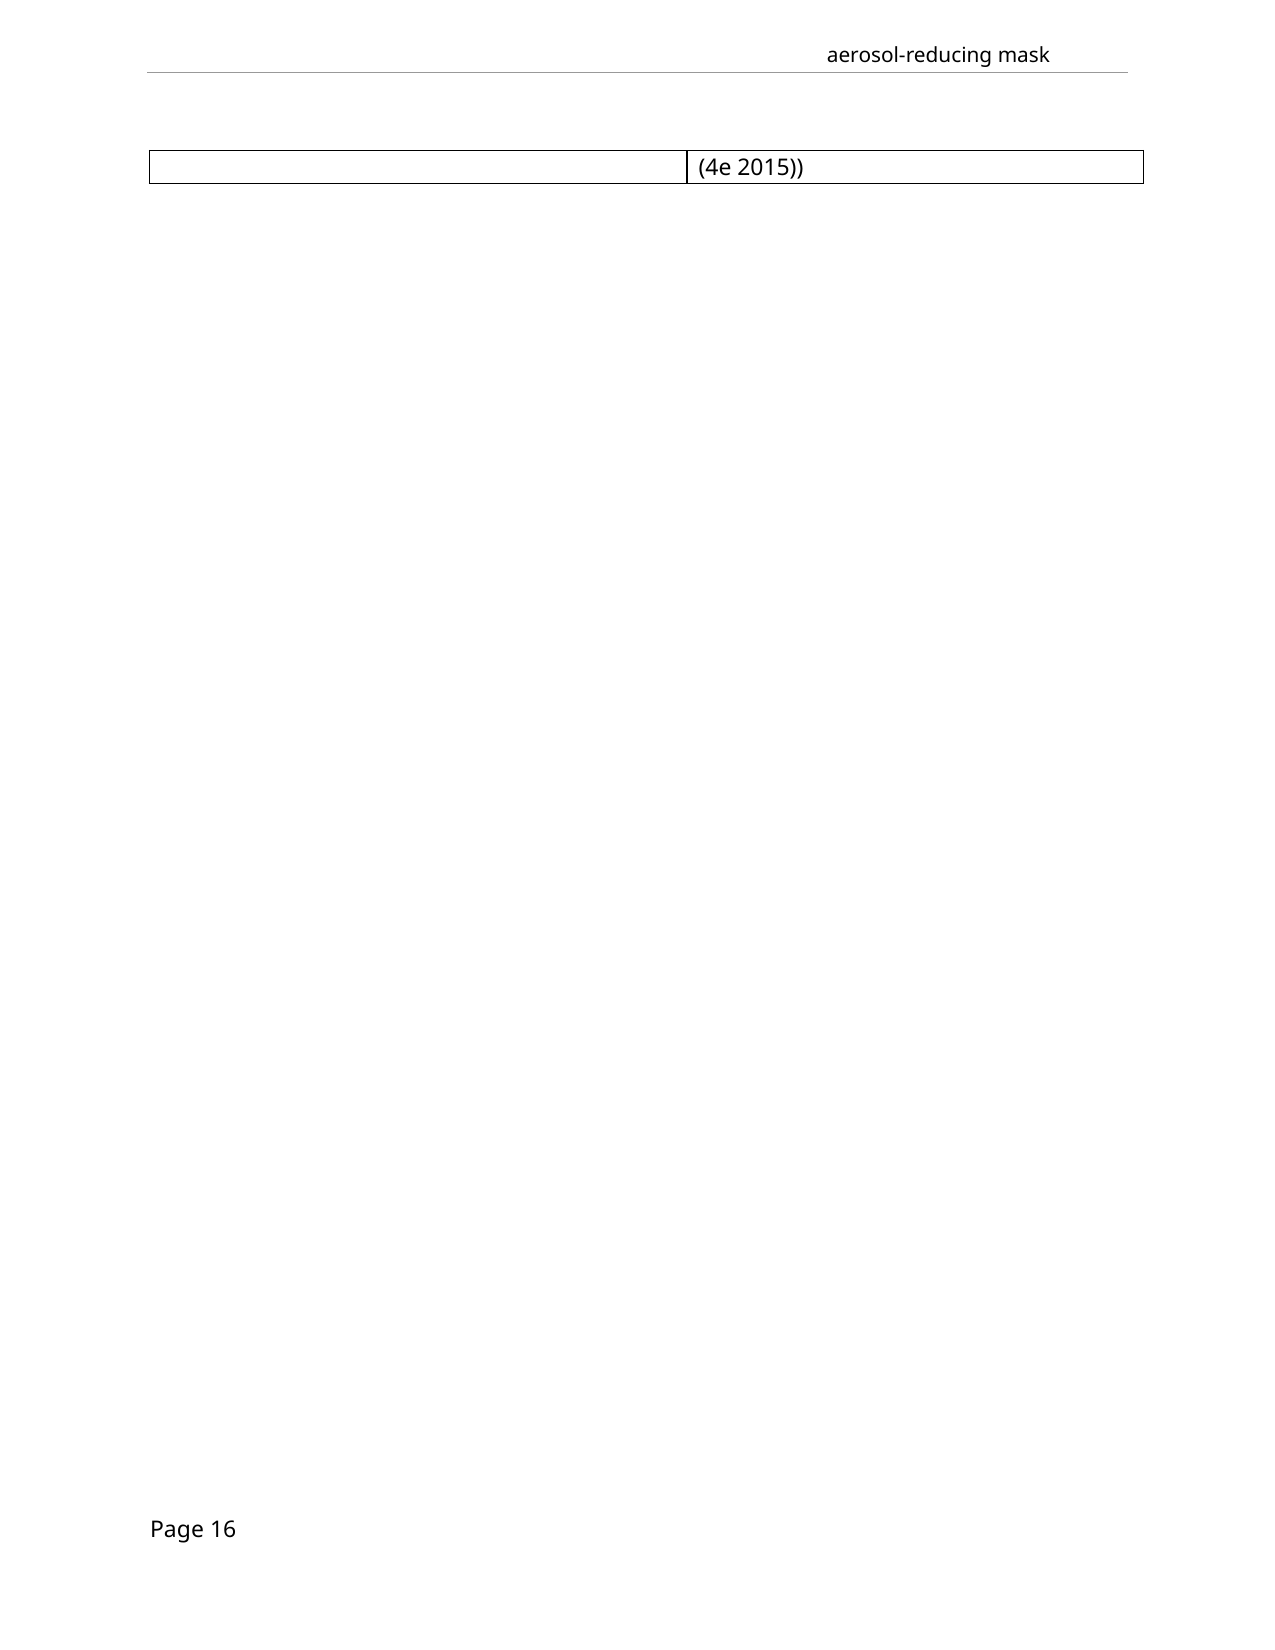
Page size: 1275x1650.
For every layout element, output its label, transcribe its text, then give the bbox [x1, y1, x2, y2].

table_cell (4e 2015)) [688, 151, 1143, 182]
table_cell [150, 151, 686, 182]
